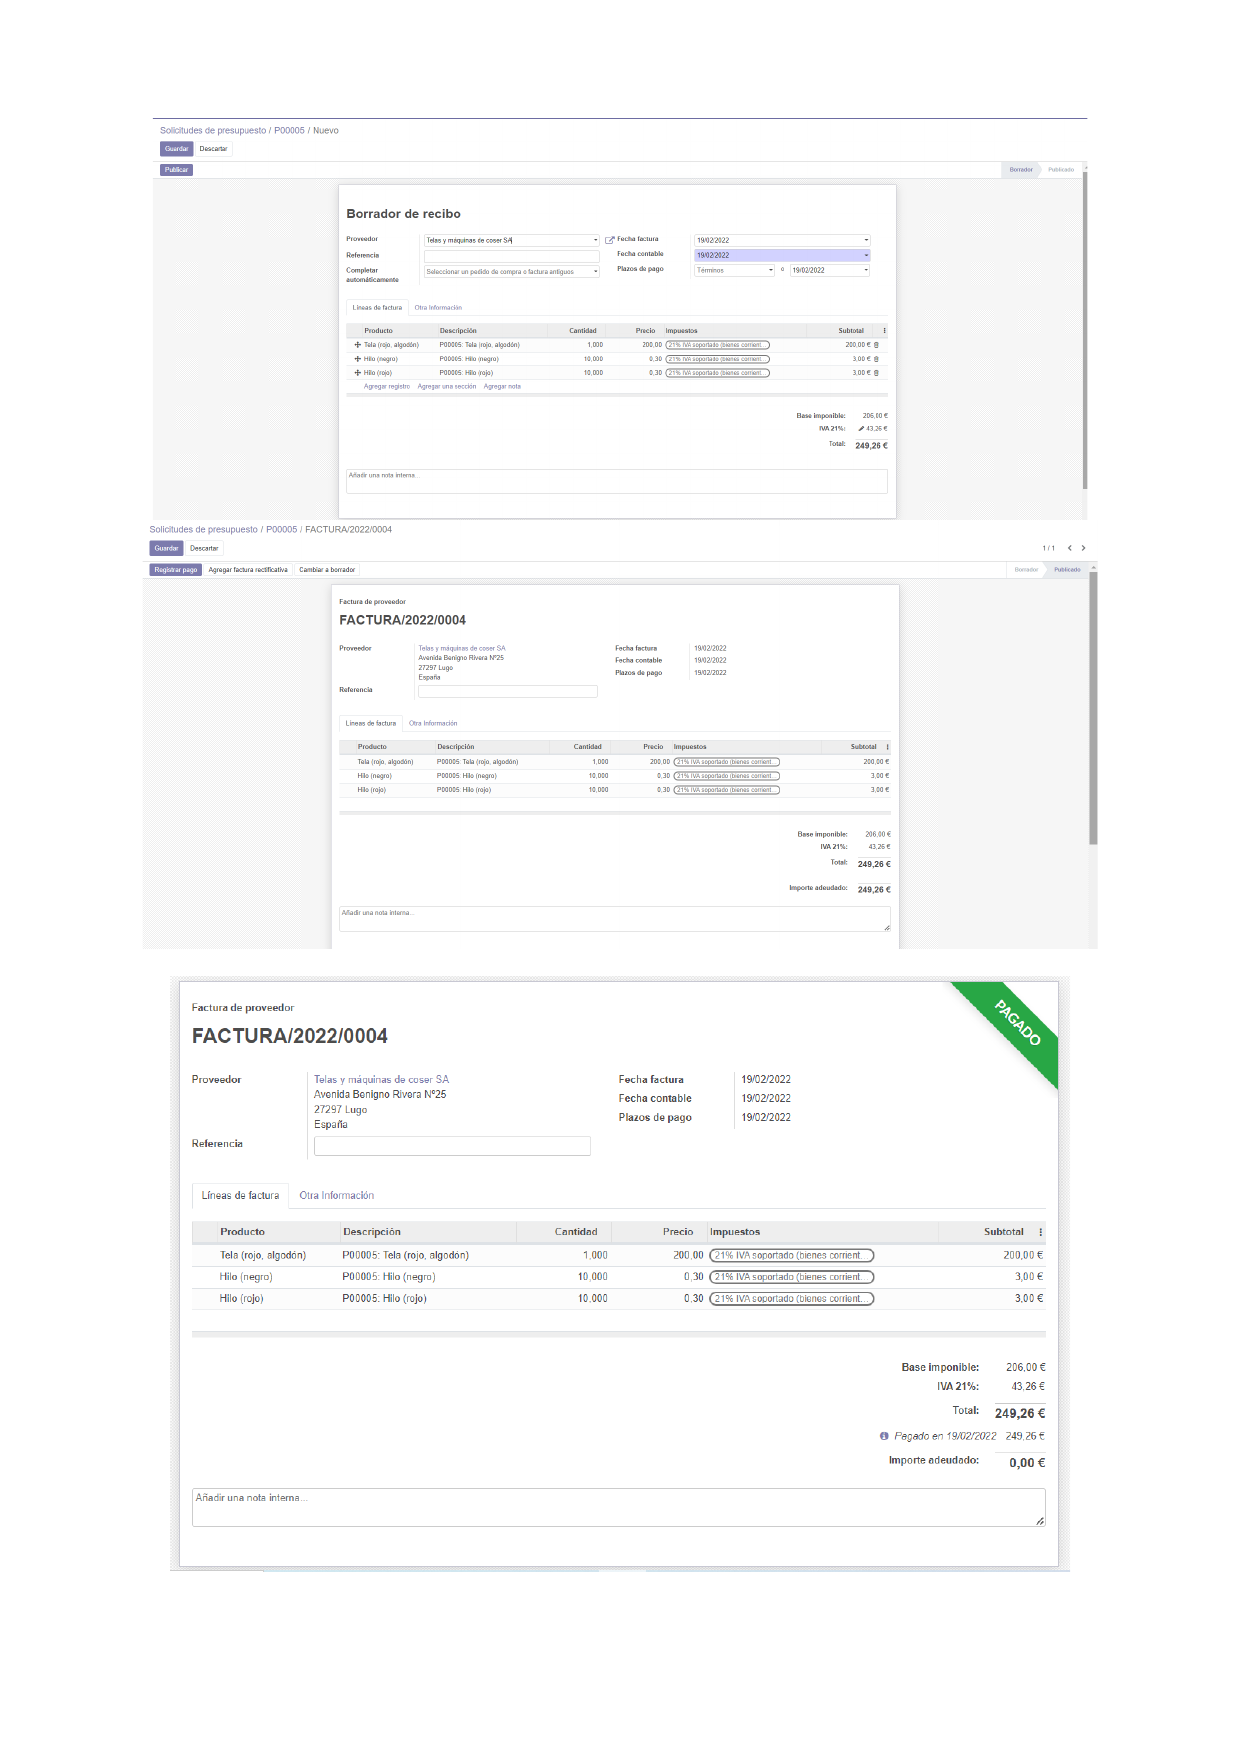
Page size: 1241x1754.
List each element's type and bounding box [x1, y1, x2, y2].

picture [142, 118, 1098, 949]
picture [170, 976, 1071, 1572]
